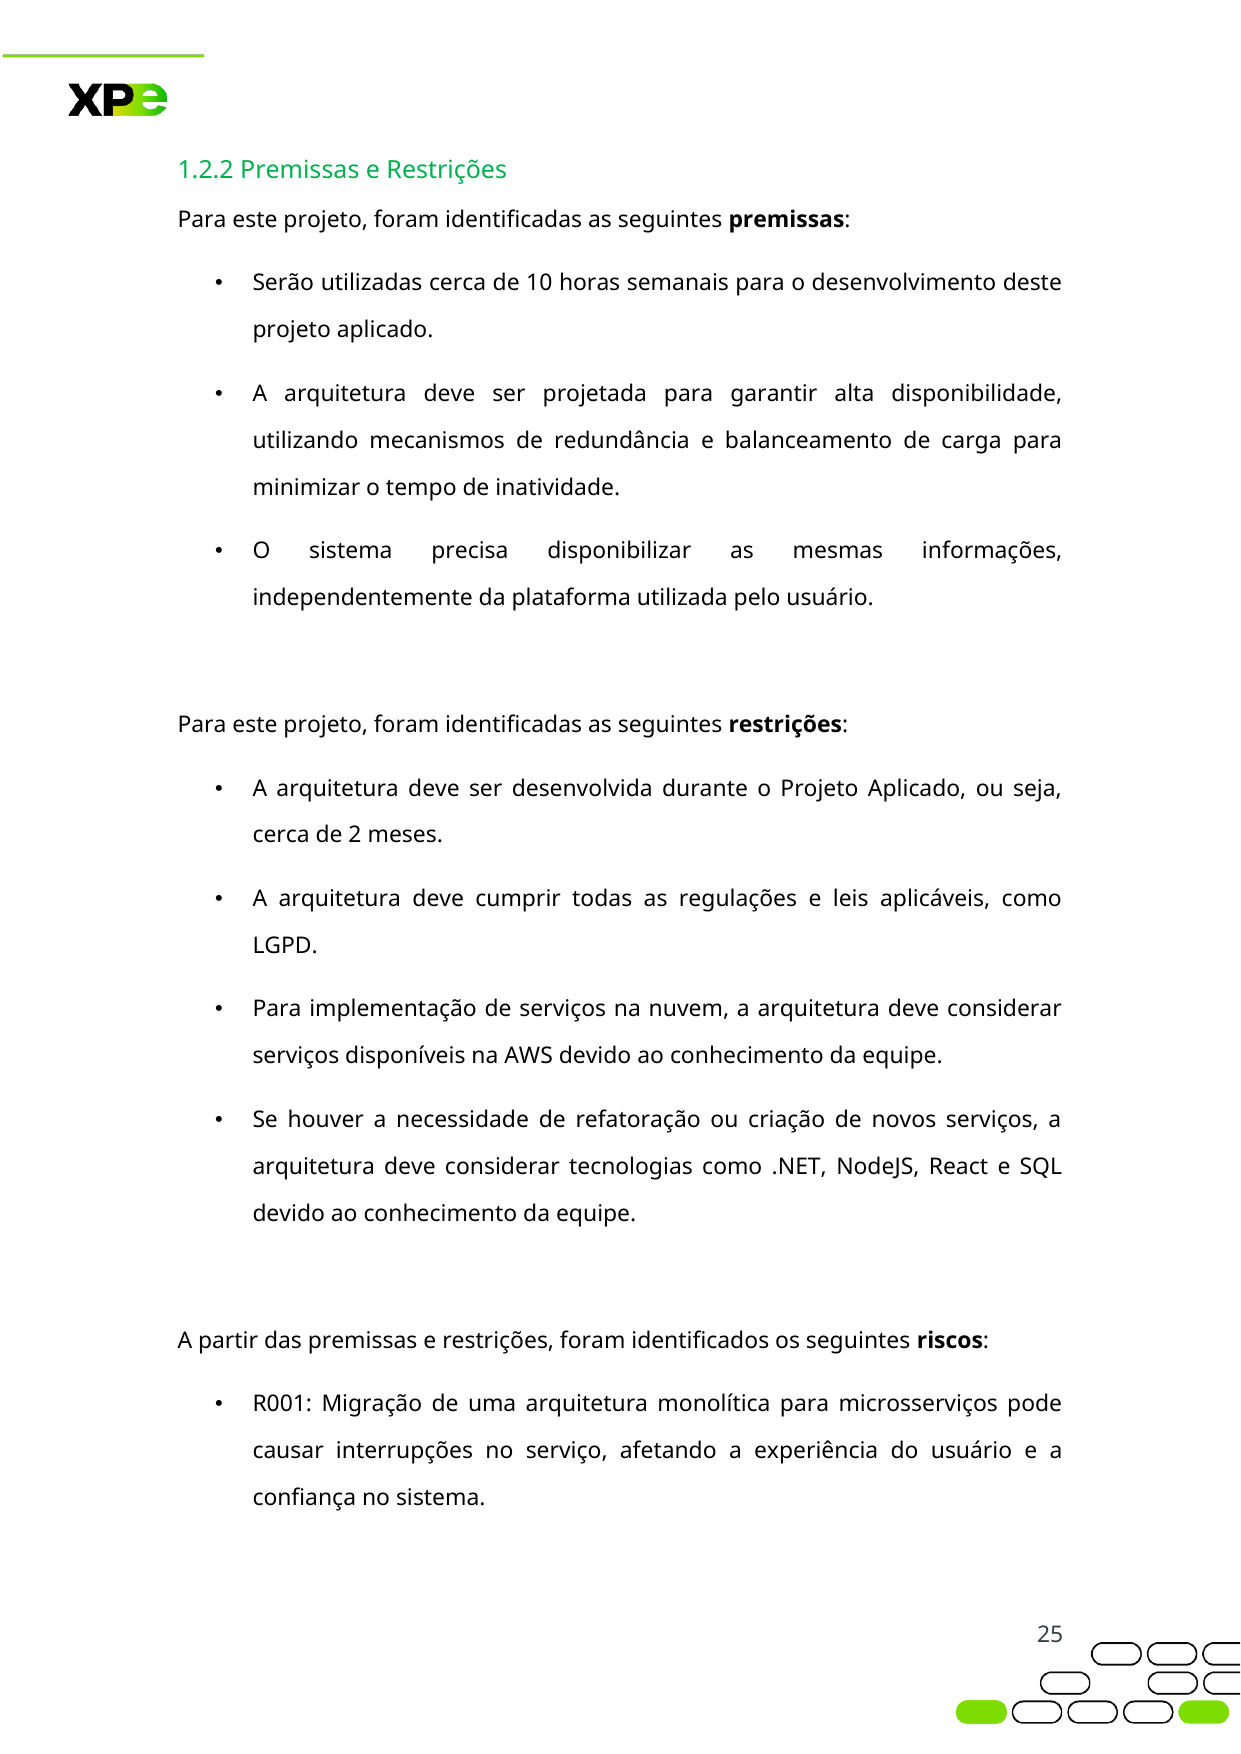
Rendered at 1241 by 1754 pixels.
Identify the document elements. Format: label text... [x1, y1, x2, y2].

list A arquitetura deve ser projetada para garantir alta disponibilidade, utilizando mecanismos de redundância e balanceamento de carga para minimizar o tempo de inatividade. [215, 377, 1063, 502]
list A arquitetura deve cumprir todas as regulações e leis aplicáveis, como LGPD. [215, 882, 1063, 960]
list Serão utilizadas cerca de 10 horas semanais para o desenvolvimento deste projeto aplicado. [215, 266, 1063, 344]
list Se houver a necessidade de refatoração ou criação de novos serviços, a arquitetura deve considerar tecnologias como .NET, NodeJS, React e SQL devido ao conhecimento da equipe. [215, 1103, 1063, 1228]
list A arquitetura deve ser desenvolvida durante o Projeto Aplicado, ou seja, cerca de 2 meses. [215, 772, 1063, 850]
text Para este projeto, foram identificadas as seguintes restrições: [177, 708, 1063, 739]
text Para este projeto, foram identificadas as seguintes premissas: [177, 203, 1063, 234]
list R001: Migração de uma arquitetura monolítica para microsserviços pode causar interrupções no serviço, afetando a experiência do usuário e a confiança no sistema. [215, 1387, 1063, 1512]
picture [955, 1642, 1241, 1724]
subtitle 1.2.2 Premissas e Restrições [177, 152, 1063, 186]
list O sistema precisa disponibilizar as mesmas informações, independentemente da plataforma utilizada pelo usuário. [215, 534, 1063, 612]
text A partir das premissas e restrições, foram identificados os seguintes riscos: [177, 1324, 1063, 1355]
picture [2, 51, 205, 148]
list Para implementação de serviços na nuvem, a arquitetura deve considerar serviços disponíveis na AWS devido ao conhecimento da equipe. [215, 992, 1063, 1071]
